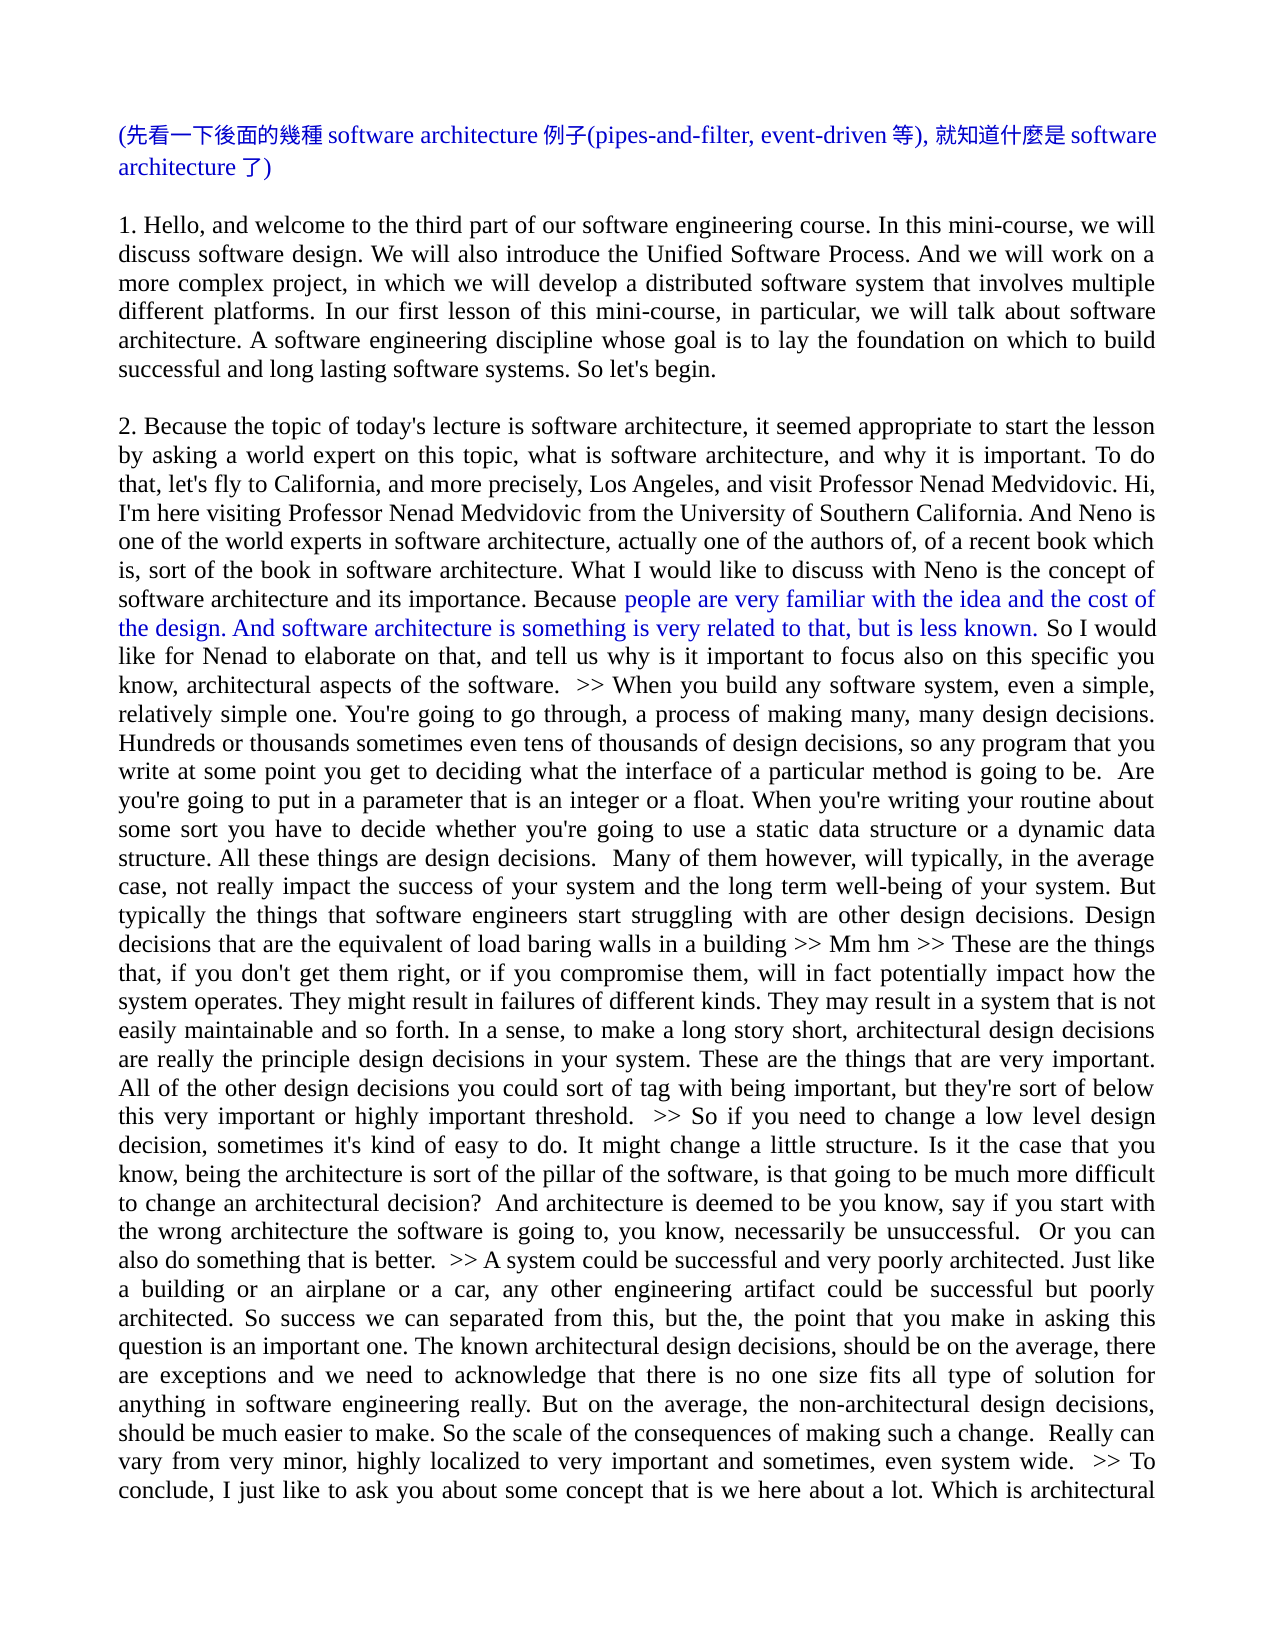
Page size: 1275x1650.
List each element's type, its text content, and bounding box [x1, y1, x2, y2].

text 1. Hello, and welcome to the third part of our software engineering course. In this mini-course, we will discuss software design. We will also introduce the Unified Software Process. And we will work on a more complex project, in which we will develop a distributed software system that involves multiple different platforms. In our first lesson of this mini-course, in particular, we will talk about software architecture. A software engineering discipline whose goal is to lay the foundation on which to build successful and long lasting software systems. So let's begin. [118, 210, 1157, 383]
text (先看一下後面的幾種software architecture例子(pipes-and-filter, event-driven等), 就知道什麼是software architecture了) [118, 118, 1157, 181]
text 2. Because the topic of today's lecture is software architecture, it seemed appropriate to start the lesson by asking a world expert on this topic, what is software architecture, and why it is important. To do that, let's fly to California, and more precisely, Los Angeles, and visit Professor Nenad Medvidovic. Hi, I'm here visiting Professor Nenad Medvidovic from the University of Southern California. And Neno is one of the world experts in software architecture, actually one of the authors of, of a recent book which is, sort of the book in software architecture. What I would like to discuss with Neno is the concept of software architecture and its importance. Because people are very familiar with the idea and the cost of the design. And software architecture is something is very related to that, but is less known. So I would like for Nenad to elaborate on that, and tell us why is it important to focus also on this specific you know, architectural aspects of the software. >> When you build any software system, even a simple, relatively simple one. You're going to go through, a process of making many, many design decisions. Hundreds or thousands sometimes even tens of thousands of design decisions, so any program that you write at some point you get to deciding what the interface of a particular method is going to be. Are you're going to put in a parameter that is an integer or a float. When you're writing your routine about some sort you have to decide whether you're going to use a static data structure or a dynamic data structure. All these things are design decisions. Many of them however, will typically, in the average case, not really impact the success of your system and the long term well-being of your system. But typically the things that software engineers start struggling with are other design decisions. Design decisions that are the equivalent of load baring walls in a building >> Mm hm >> These are the things that, if you don't get them right, or if you compromise them, will in fact potentially impact how the system operates. They might result in failures of different kinds. They may result in a system that is not easily maintainable and so forth. In a sense, to make a long story short, architectural design decisions are really the principle design decisions in your system. These are the things that are very important. All of the other design decisions you could sort of tag with being important, but they're sort of below this very important or highly important threshold. >> So if you need to change a low level design decision, sometimes it's kind of easy to do. It might change a little structure. Is it the case that you know, being the architecture is sort of the pillar of the software, is that going to be much more difficult to change an architectural decision? And architecture is deemed to be you know, say if you start with the wrong architecture the software is going to, you know, necessarily be unsuccessful. Or you can also do something that is better. >> A system could be successful and very poorly architected. Just like a building or an airplane or a car, any other engineering artifact could be successful but poorly architected. So success we can separated from this, but the, the point that you make in asking this question is an important one. The known architectural design decisions, should be on the average, there are exceptions and we need to acknowledge that there is no one size fits all type of solution for anything in software engineering really. But on the average, the non-architectural design decisions, should be much easier to make. So the scale of the consequences of making such a change. Really can vary from very minor, highly localized to very important and sometimes, even system wide. >> To conclude, I just like to ask you about some concept that is we here about a lot. Which is architectural [118, 411, 1157, 1504]
